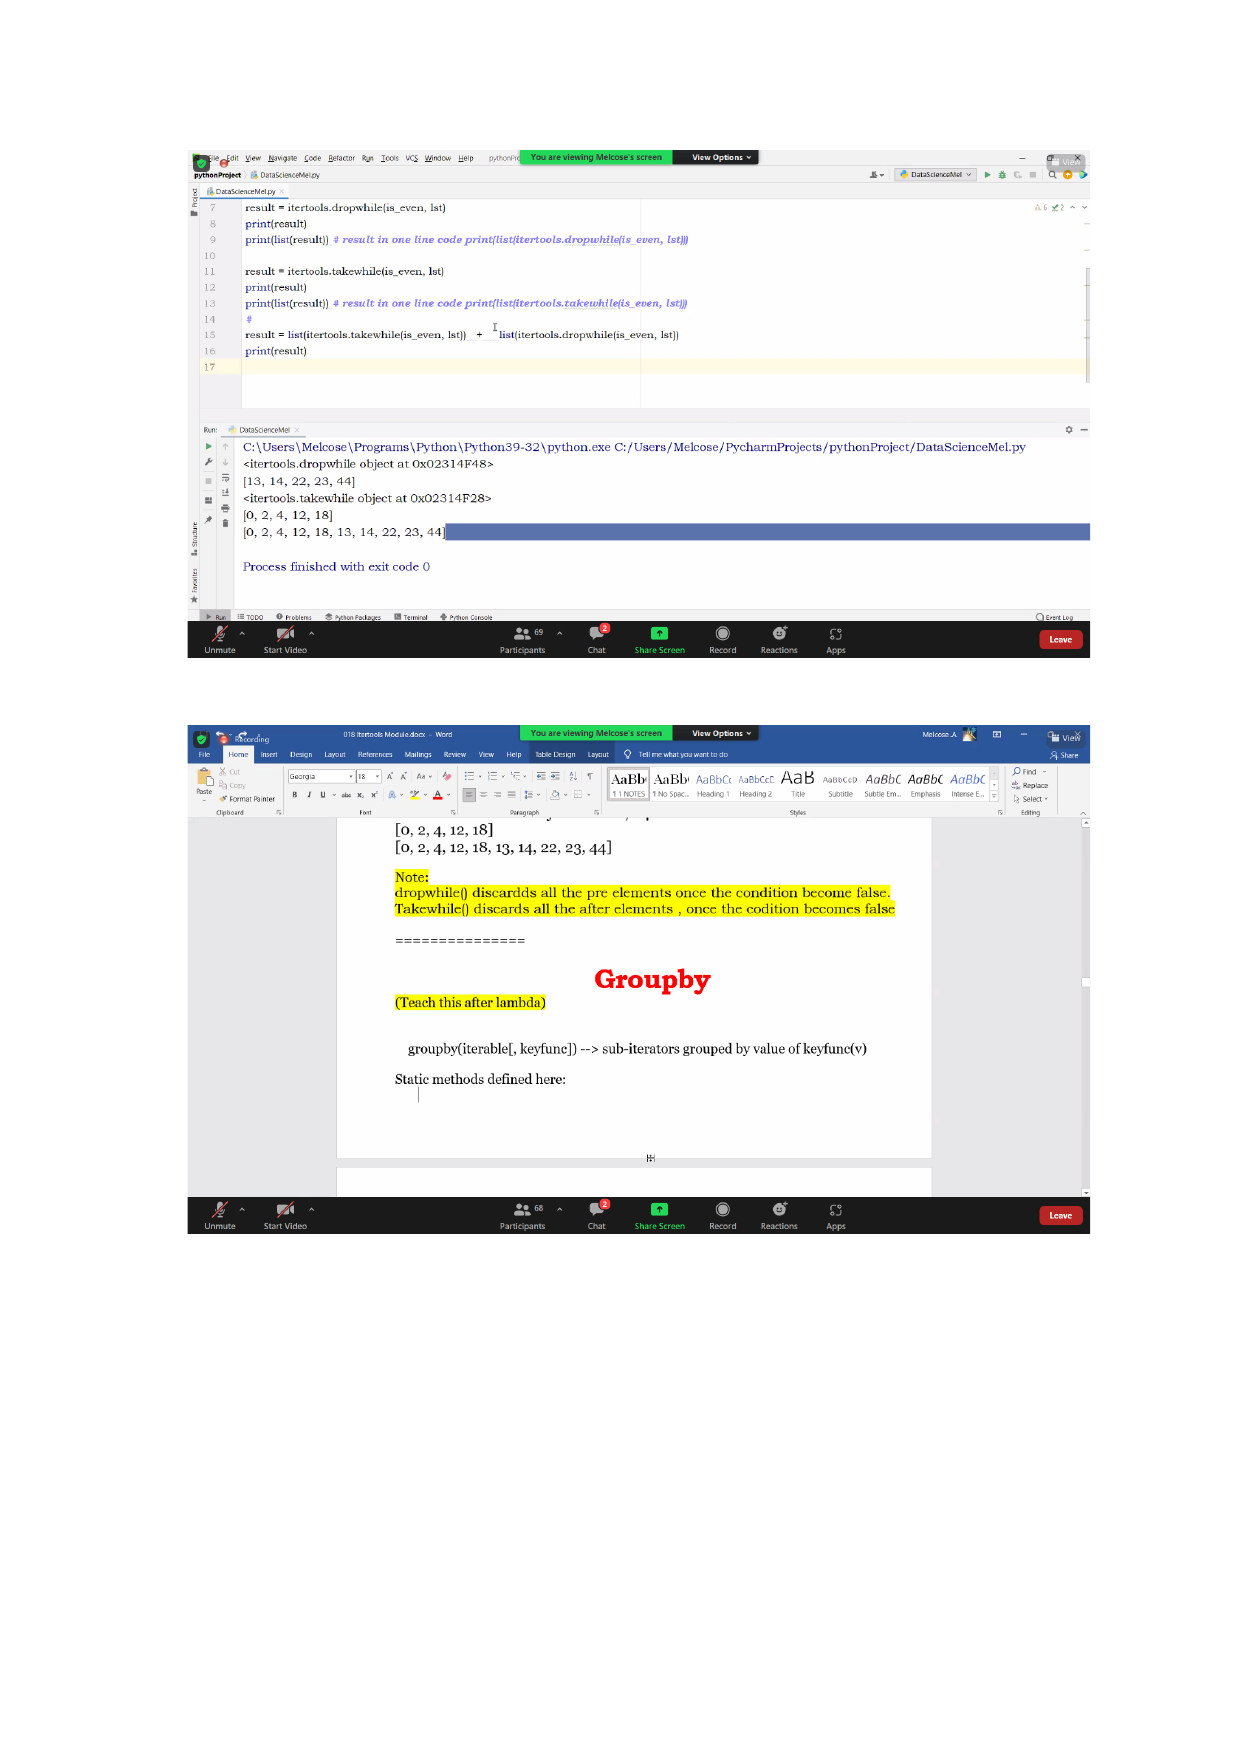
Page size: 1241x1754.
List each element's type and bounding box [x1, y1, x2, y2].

picture [187, 150, 1091, 658]
picture [187, 725, 1091, 1234]
